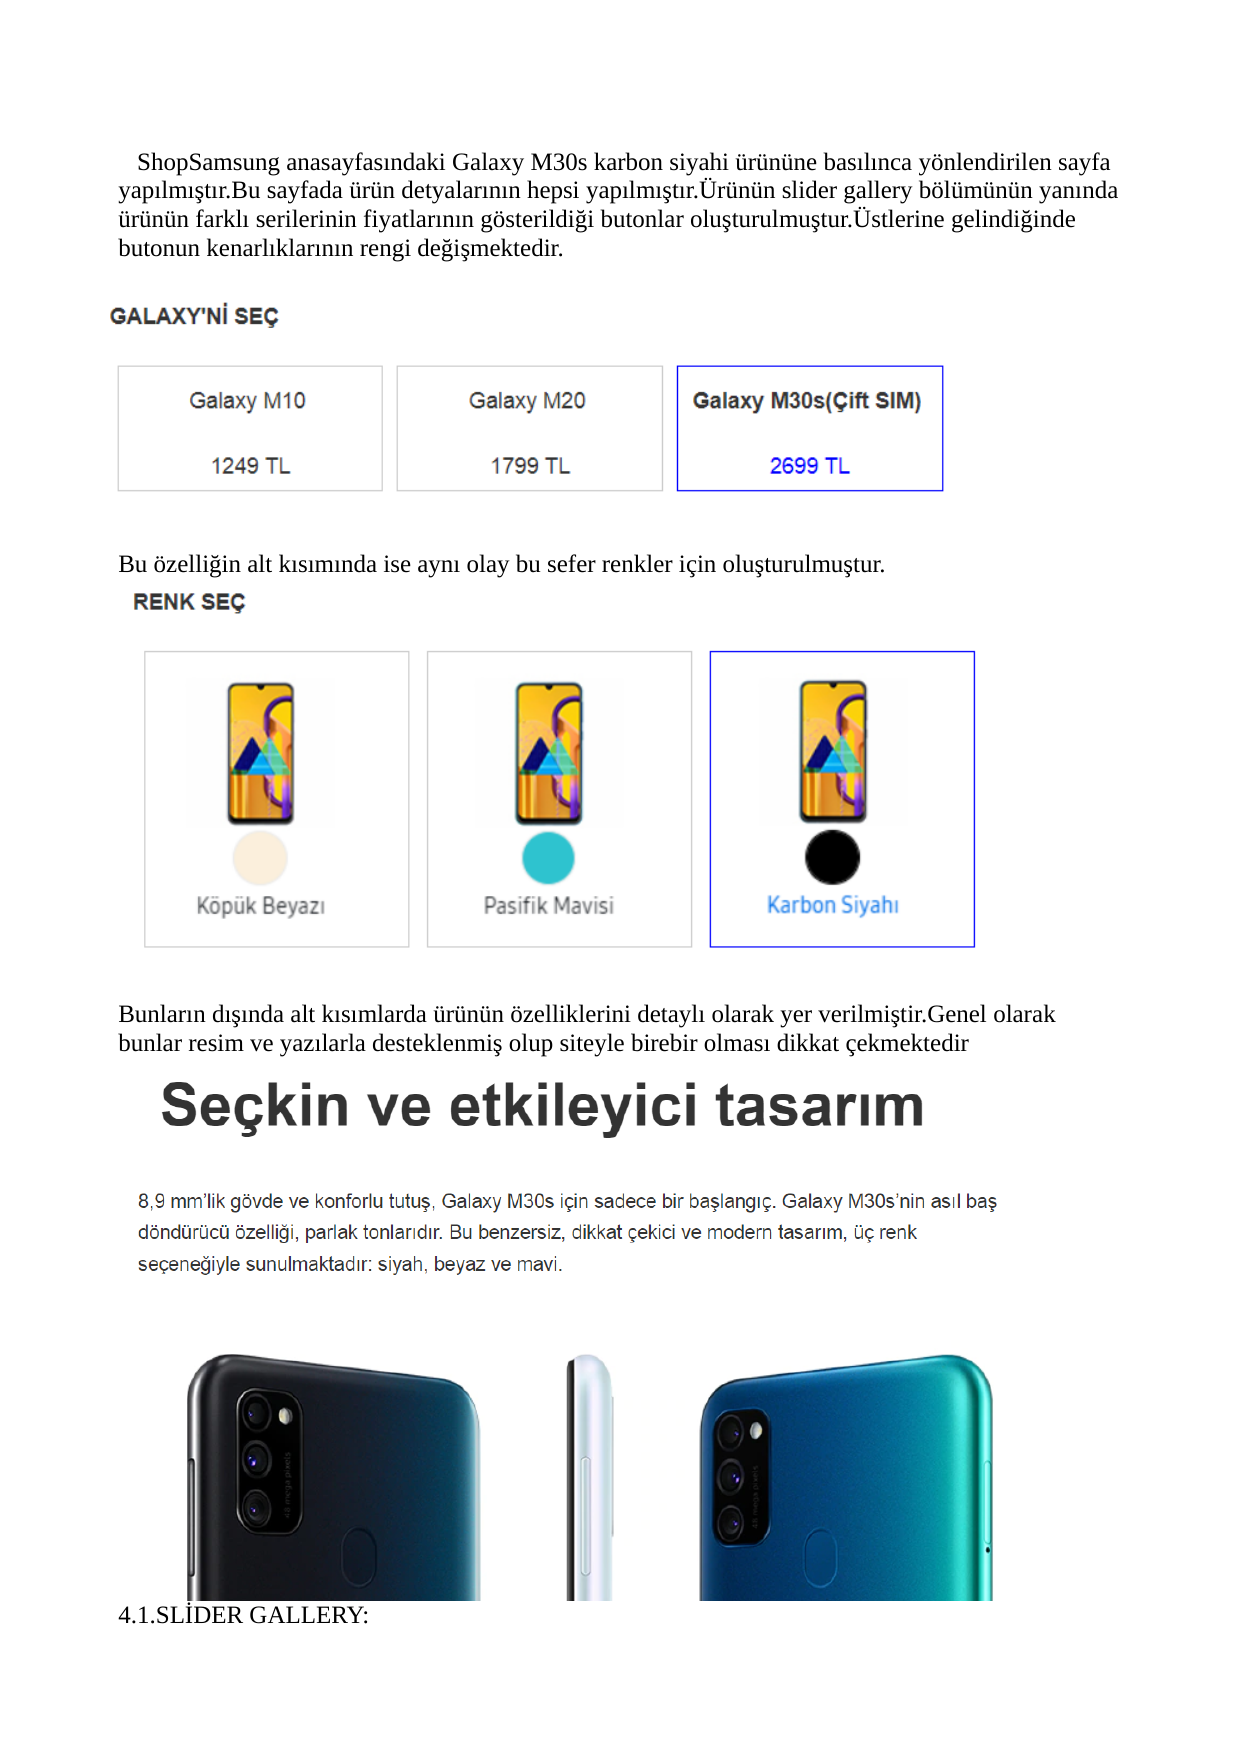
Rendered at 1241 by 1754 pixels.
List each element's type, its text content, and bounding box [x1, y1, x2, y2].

text Bunların dışında alt kısımlarda ürünün özelliklerini detaylı olarak yer verilmiştir.Genel olarak bunlar resim ve yazılarla desteklenmiş olup siteyle birebir olması dikkat çekmektedir [118, 981, 1122, 1056]
text Bu özelliğin alt kısımında ise aynı olay bu sefer renkler için oluşturulmuştur. [118, 549, 1122, 578]
text ShopSamsung anasayfasındaki Galaxy M30s karbon siyahi ürününe basılınca yönlendirilen sayfa yapılmıştır.Bu sayfada ürün detyalarının hepsi yapılmıştır.Ürünün slider gallery bölümünün yanında ürünün farklı serilerinin fiyatlarının gösterildiği butonlar oluşturulmuştur.Üstlerine gelindiğinde butonun kenarlıklarının rengi değişmektedir. [118, 147, 1122, 262]
text 4.1.SLİDER GALLERY: [118, 1114, 1122, 1629]
